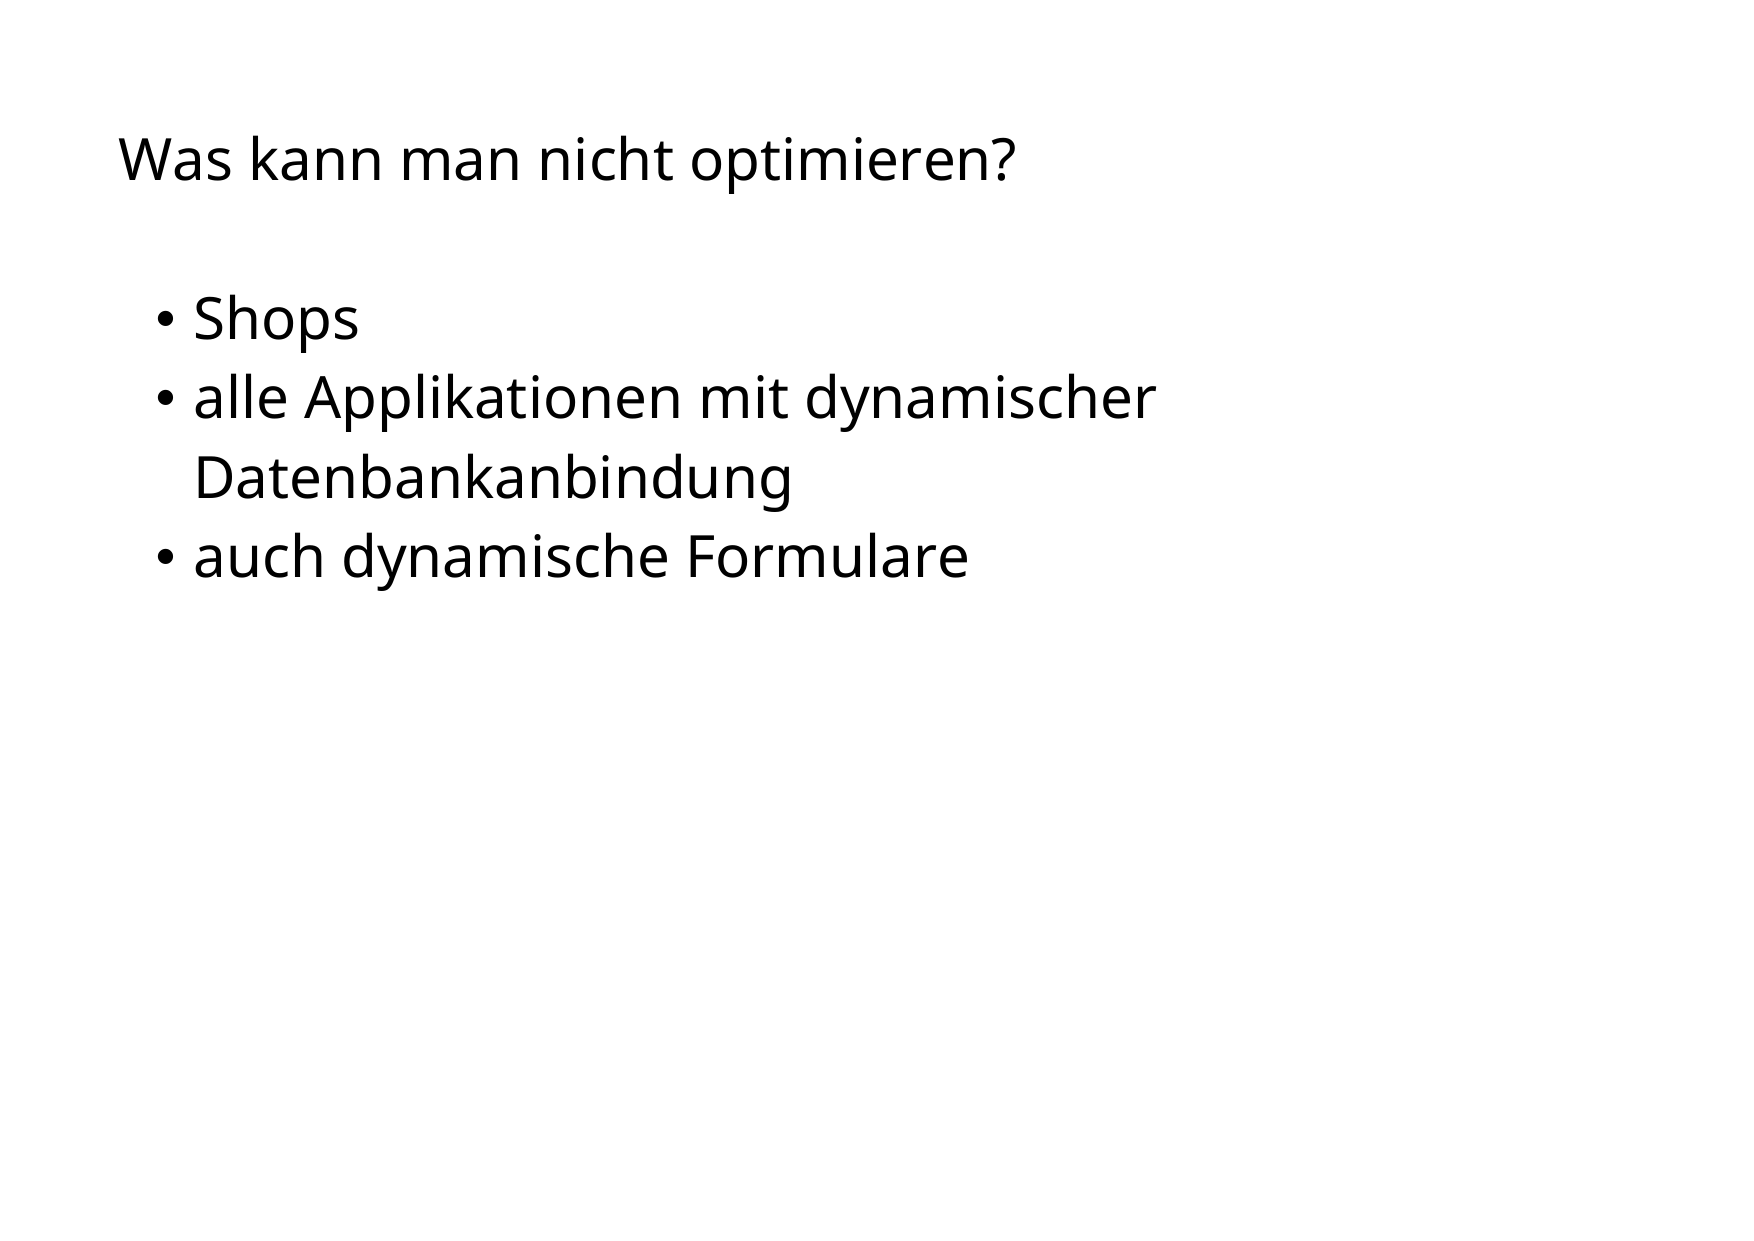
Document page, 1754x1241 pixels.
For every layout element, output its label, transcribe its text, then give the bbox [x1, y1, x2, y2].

list Shops [156, 277, 1636, 357]
list auch dynamische Formulare [156, 516, 1636, 595]
text Was kann man nicht optimieren? [118, 118, 1636, 198]
list alle Applikationen mit dynamischer Datenbankanbindung [156, 357, 1636, 516]
